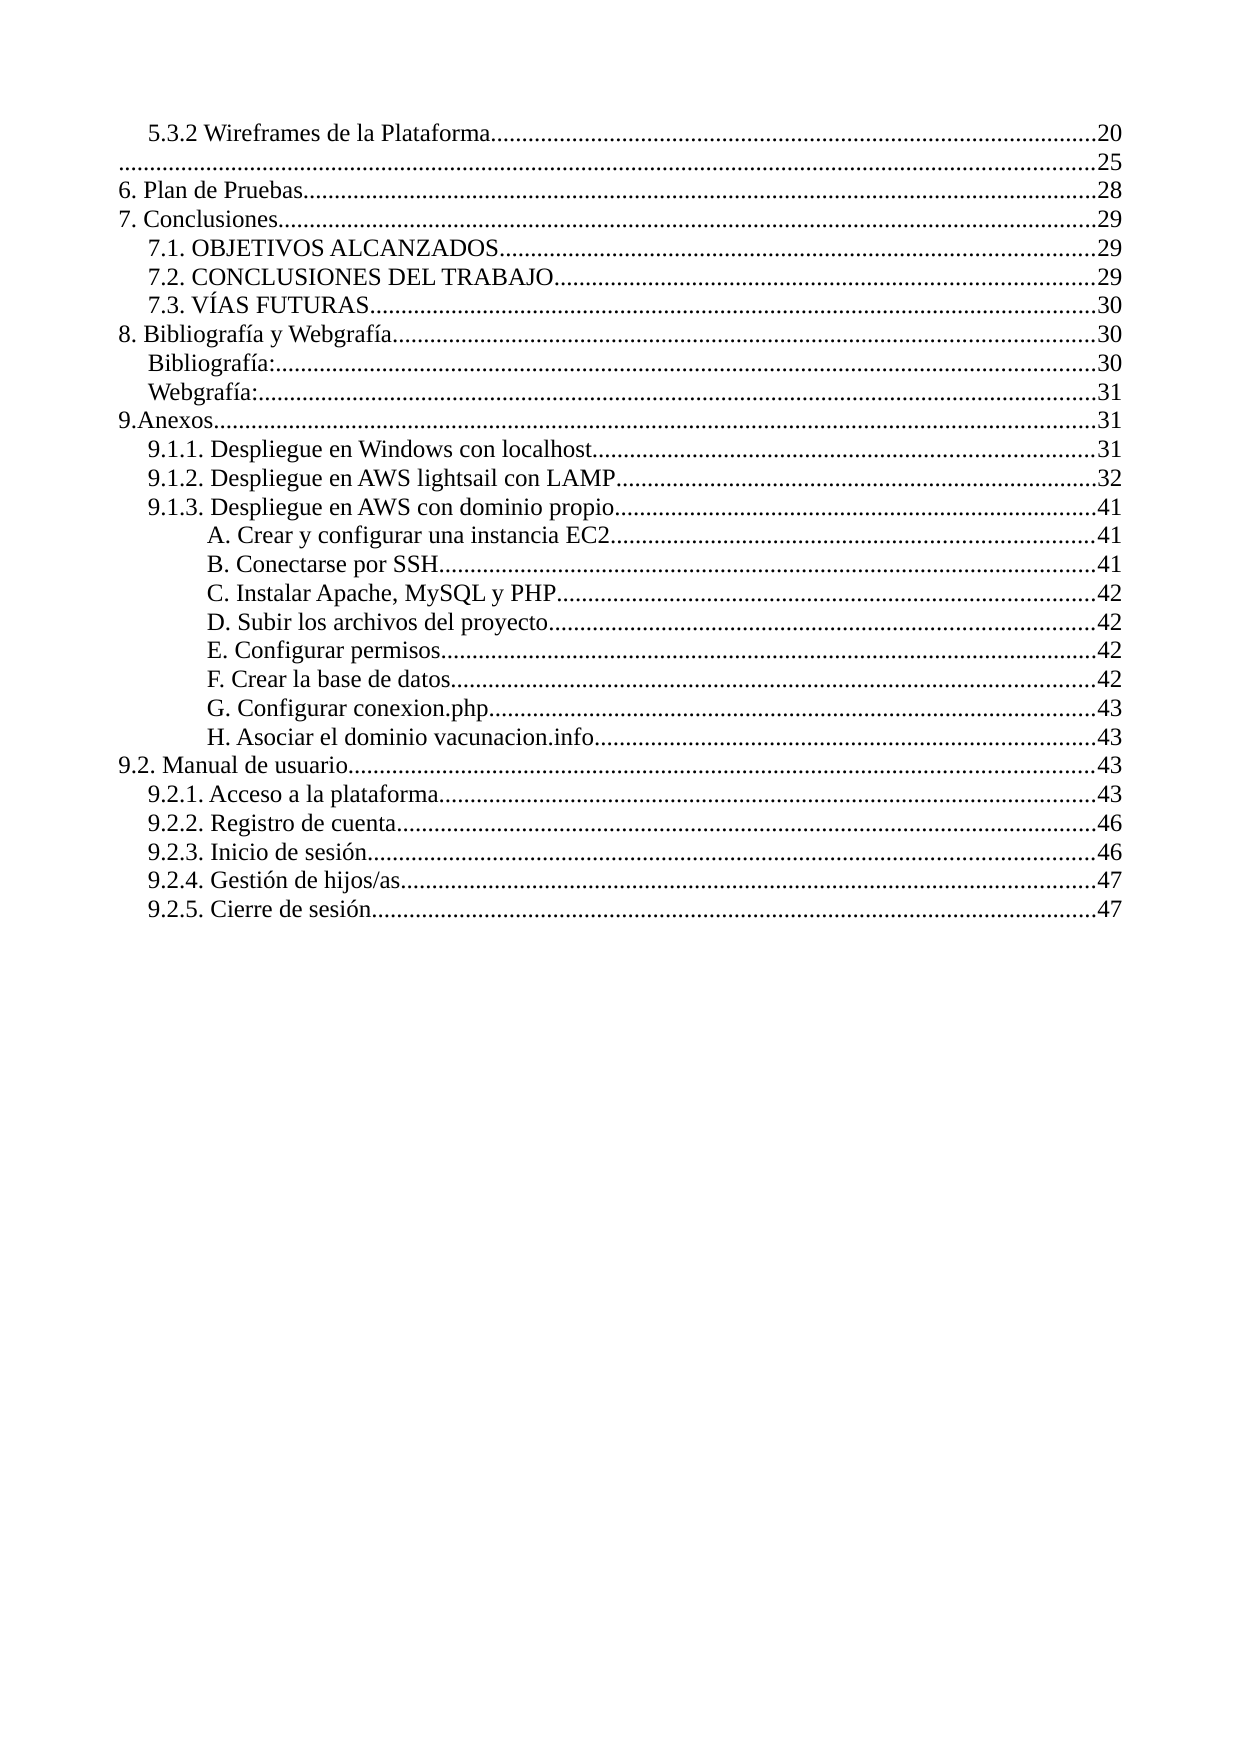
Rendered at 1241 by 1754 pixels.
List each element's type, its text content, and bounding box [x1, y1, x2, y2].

text D. Subir los archivos del proyecto 42 [207, 607, 1122, 636]
text H. Asociar el dominio vacunacion.info 43 [207, 722, 1122, 751]
text 9.1.3. Despliegue en AWS con dominio propio. 41 [148, 492, 1122, 521]
text 8. Bibliografía y Webgrafía 30 [118, 319, 1122, 348]
text 5.3.2 Wireframes de la Plataforma 20 [148, 118, 1122, 147]
text 9.1.1. Despliegue en Windows con localhost. 31 [148, 434, 1122, 463]
text 7.3. VÍAS FUTURAS 30 [148, 291, 1122, 319]
text 9.2.3. Inicio de sesión 46 [148, 837, 1122, 866]
text 9.2.5. Cierre de sesión 47 [148, 894, 1122, 923]
text 9.2.1. Acceso a la plataforma 43 [148, 779, 1122, 808]
text 9.Anexos 31 [118, 406, 1122, 434]
text Bibliografía: 30 [148, 348, 1122, 377]
text E. Configurar permisos 42 [207, 636, 1122, 664]
text 9.2.2. Registro de cuenta 46 [148, 808, 1122, 837]
text 9.2.4. Gestión de hijos/as 47 [148, 866, 1122, 894]
text 7.1. OBJETIVOS ALCANZADOS 29 [148, 233, 1122, 262]
text F. Crear la base de datos 42 [207, 664, 1122, 693]
text . 25 [118, 147, 1122, 176]
text 9.2. Manual de usuario 43 [118, 751, 1122, 779]
text 9.1.2. Despliegue en AWS lightsail con LAMP 32 [148, 463, 1122, 492]
text B. Conectarse por SSH 41 [207, 549, 1122, 578]
text 7. Conclusiones 29 [118, 204, 1122, 233]
text G. Configurar conexion.php 43 [207, 693, 1122, 722]
text 6. Plan de Pruebas 28 [118, 176, 1122, 204]
text A. Crear y configurar una instancia EC2 41 [207, 521, 1122, 549]
text 7.2. CONCLUSIONES DEL TRABAJO 29 [148, 262, 1122, 291]
text C. Instalar Apache, MySQL y PHP 42 [207, 578, 1122, 607]
text Webgrafía: 31 [148, 377, 1122, 406]
